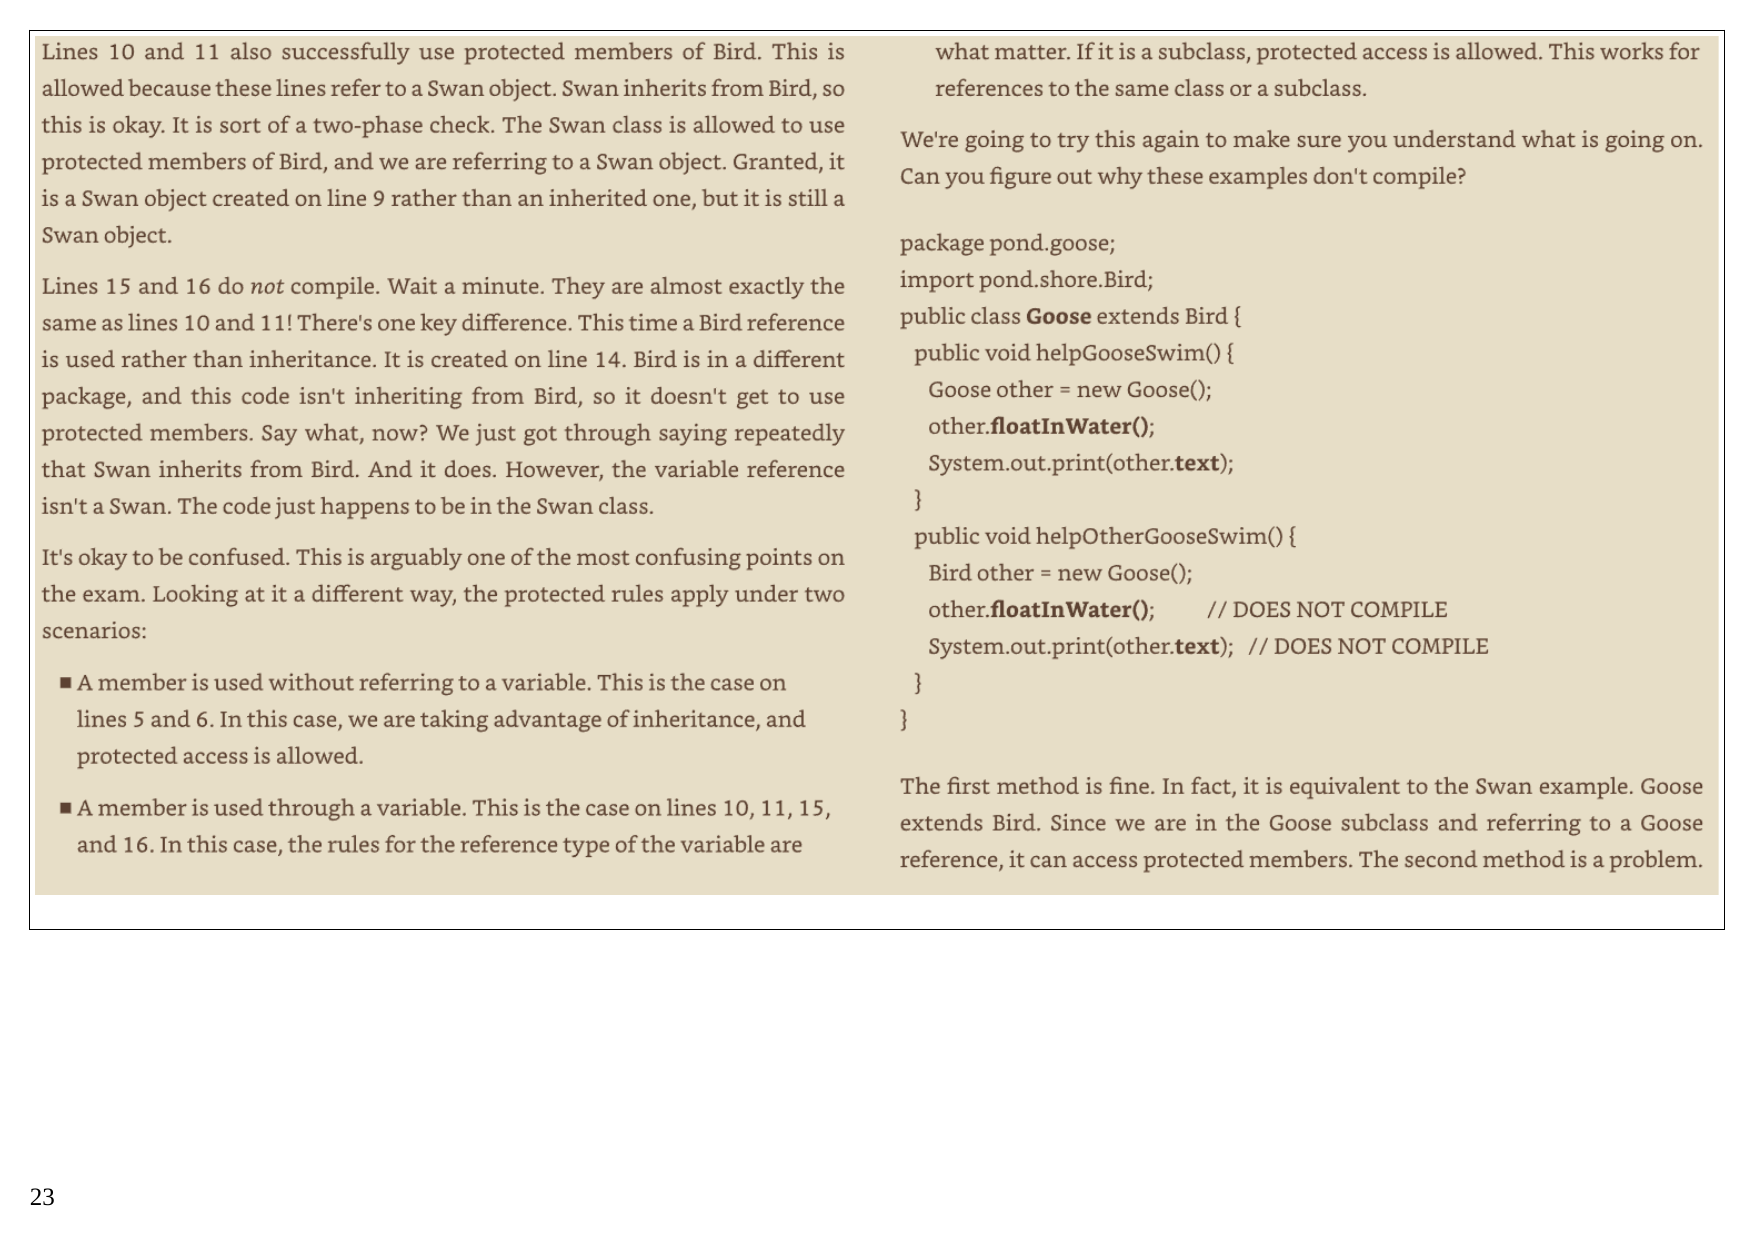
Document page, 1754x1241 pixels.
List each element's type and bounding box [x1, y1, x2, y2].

picture [35, 36, 1719, 895]
table_cell [30, 31, 1724, 929]
